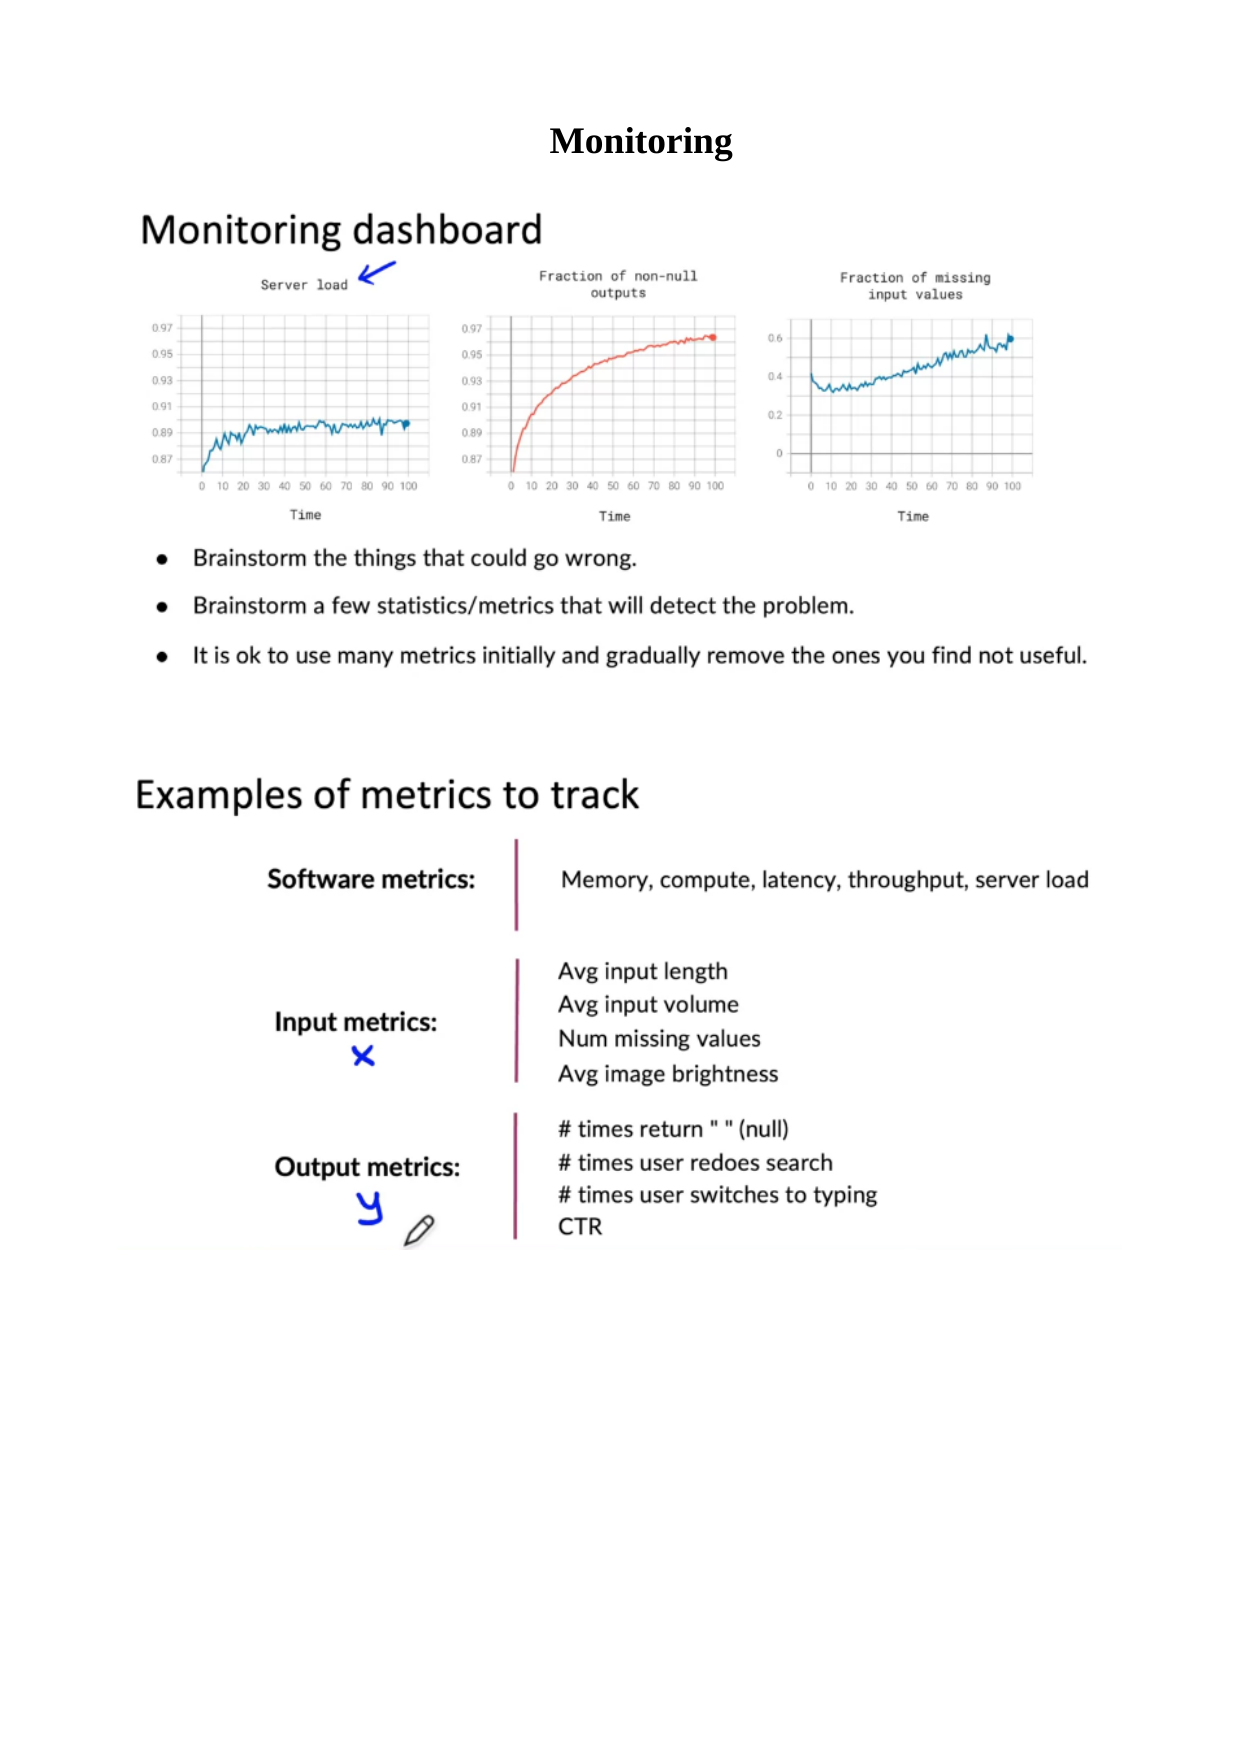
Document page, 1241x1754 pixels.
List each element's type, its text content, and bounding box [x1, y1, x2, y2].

picture [118, 202, 1123, 678]
subtitle Monitoring [118, 118, 1122, 161]
picture [118, 764, 1123, 1250]
